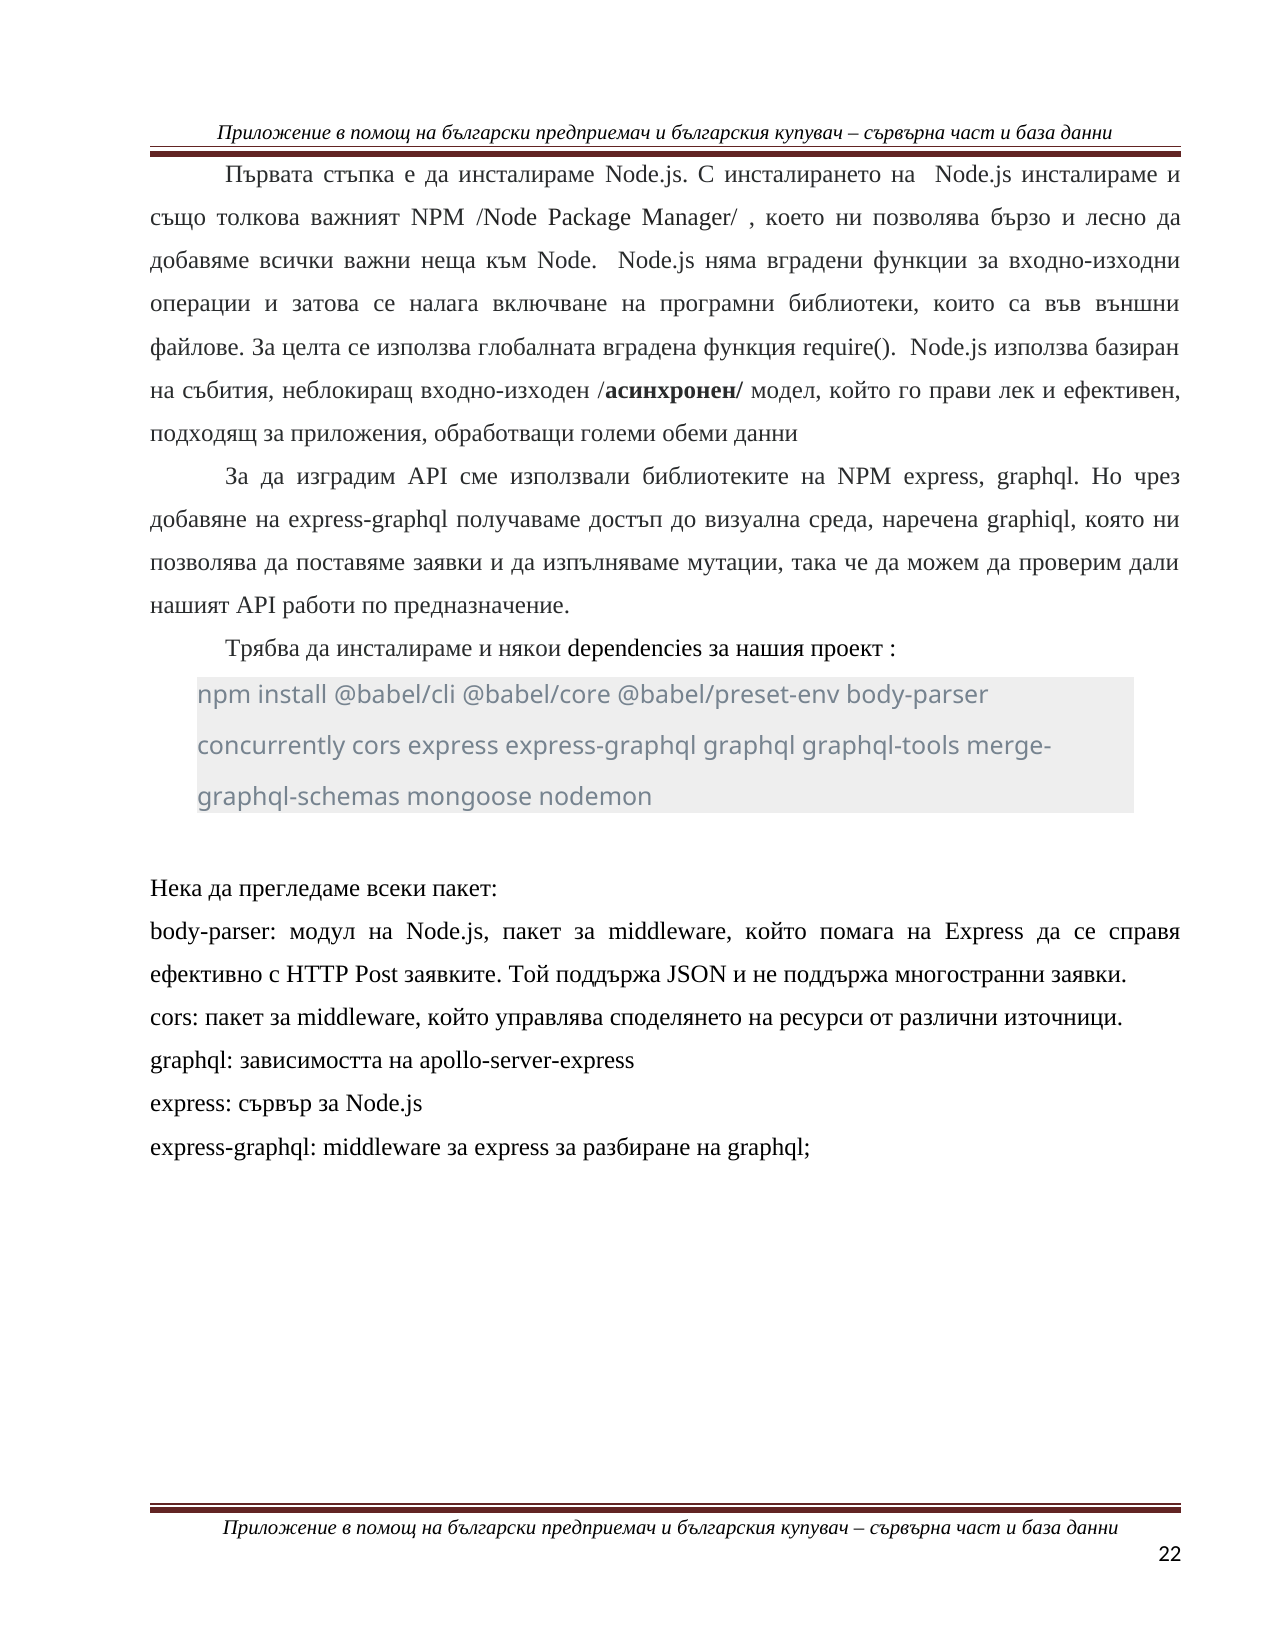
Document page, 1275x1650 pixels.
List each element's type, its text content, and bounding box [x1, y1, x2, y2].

text Първата стъпка е да инсталираме Node.js. С инсталирането на Node.js инсталираме и също толкова важният NPM /Node Package Manager/ , което ни позволява бързо и лесно да добавяме всички важни неща към Node. Node.js няма вградени функции за входно-изходни операции и затова се налага включване на програмни библиотеки, които са във външни файлове. За целта се използва глобалната вградена функция require(). Node.js използва базиран на събития, неблокиращ входно-изходен /асинхронен/ модел, който го прави лек и ефективен, подходящ за приложения, обработващи големи обеми данни [150, 159, 1181, 447]
text graphql: зависимостта на apollo-server-express [150, 1045, 1181, 1074]
text Нека да прегледаме всеки пакет: [150, 873, 1181, 902]
text express: сървър за Node.js [150, 1088, 1181, 1117]
text body-parser: модул на Node.js, пакет за middleware, който помага на Express да се справя ефективно с HTTP Post заявките. Той поддържа JSON и не поддържа многостранни заявки. [150, 916, 1181, 988]
text Трябва да инсталираме и някои dependencies за нашия проект : [150, 633, 1181, 662]
text cors: пакет за middleware, който управлява споделянето на ресурси от различни източници. [150, 1002, 1181, 1031]
text За да изградим API сме използвали библиотеките на NPM express, graphql. Но чрез добавяне на express-graphql получаваме достъп до визуална среда, наречена graphiql, която ни позволява да поставяме заявки и да изпълняваме мутации, така че да можем да проверим дали нашият API работи по предназначение. [150, 461, 1181, 619]
text express-graphql: middleware за express за разбиране на graphql; [150, 1132, 1181, 1160]
text npm install @babel/cli @babel/core @babel/preset-env body-parser concurrently cors express express-graphql graphql graphql-tools merge-graphql-schemas mongoose nodemon [197, 677, 1134, 813]
